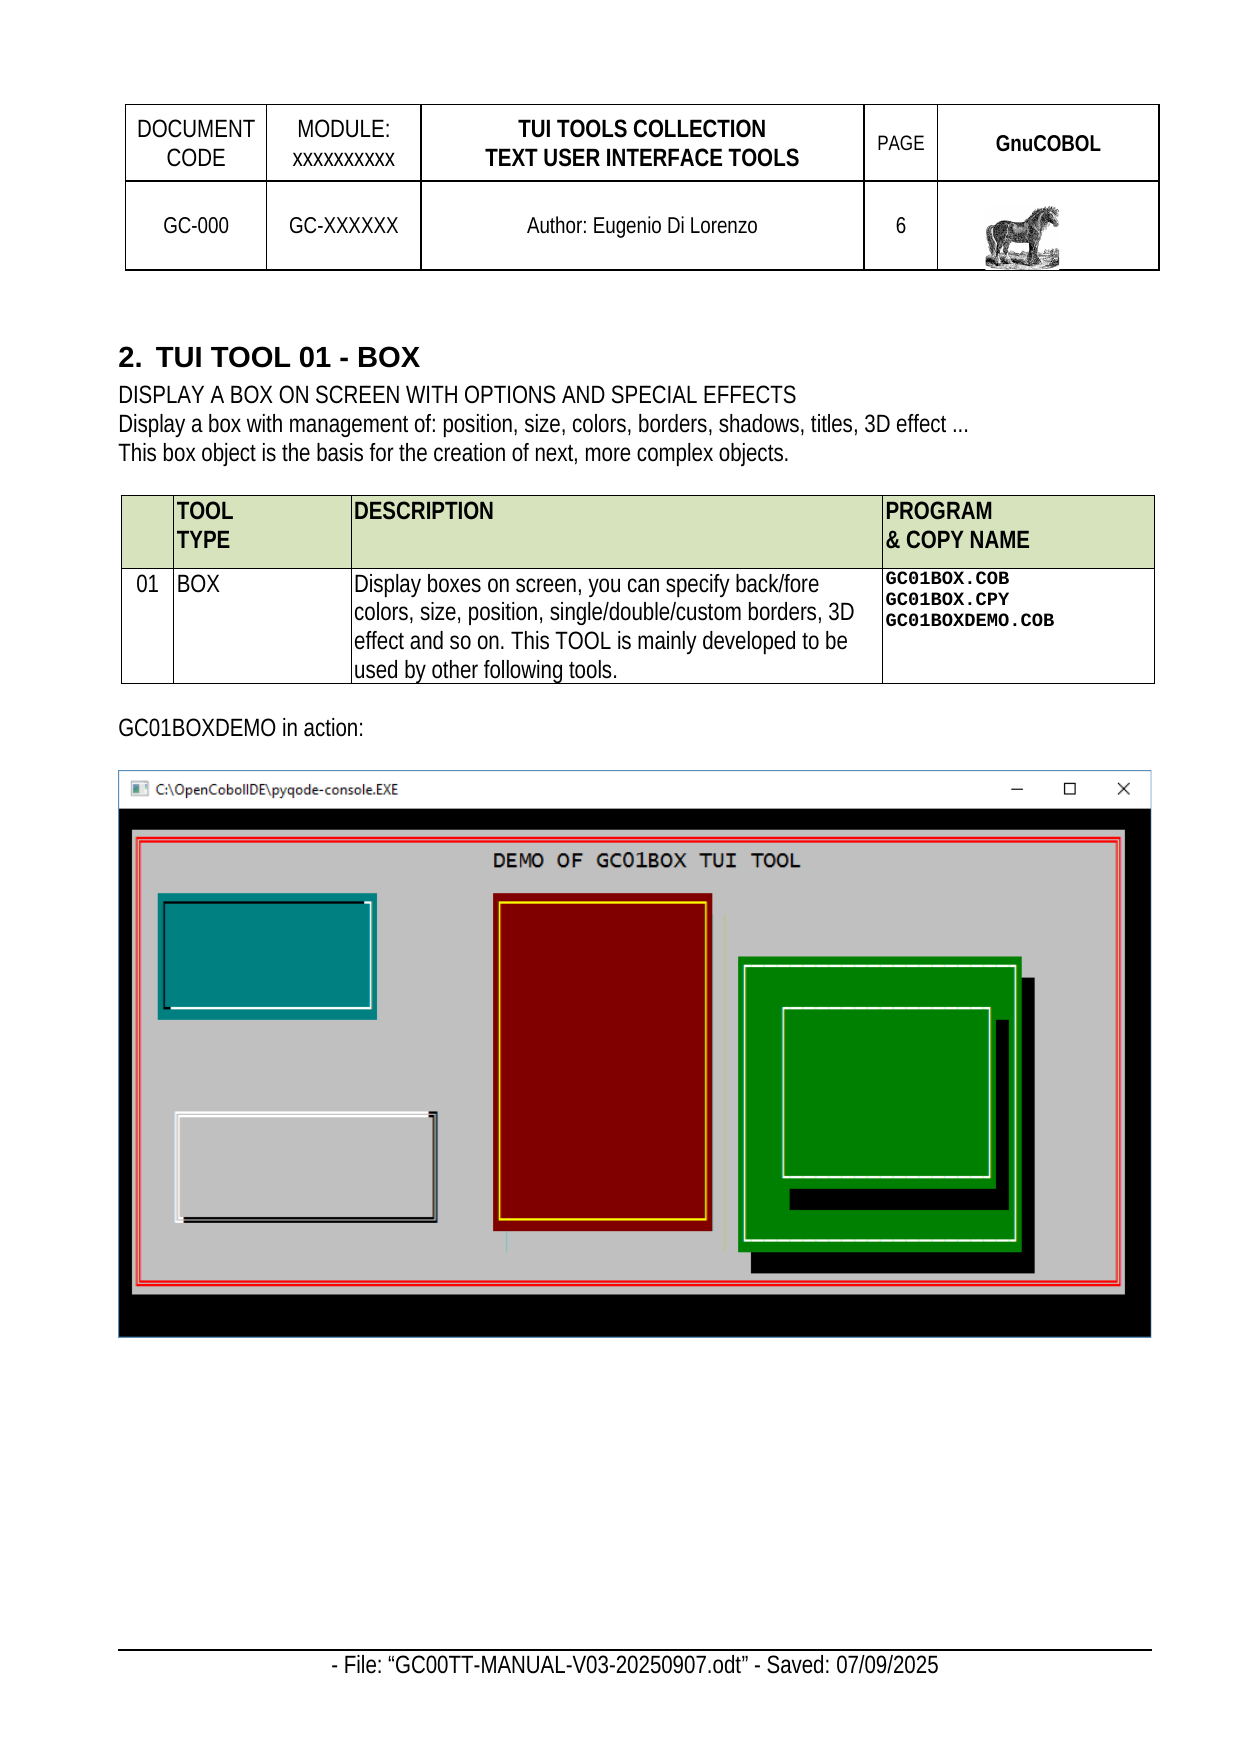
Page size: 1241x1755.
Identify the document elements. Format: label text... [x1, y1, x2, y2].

text GC01BOXDEMO in action: [118, 713, 1152, 742]
table_header PROGRAM & COPY NAME [883, 496, 1154, 568]
text DISPLAY A BOX ON SCREEN WITH OPTIONS AND SPECIAL EFFECTS Display a box with management of: position, size, colors, borders, shadows, titles, 3D effect ... This box object is the basis for the creation of next, more complex objects. [118, 380, 1152, 466]
table_cell GC01BOX.COB GC01BOX.CPY GC01BOXDEMO.COB [883, 569, 1154, 683]
table_cell BOX [174, 569, 351, 683]
subtitle TUI TOOL 01 - BOX [118, 341, 1152, 374]
table_cell Display boxes on screen, you can specify back/fore colors, size, position, single/double/custom borders, 3D effect and so on. This TOOL is mainly developed to be used by other following tools. [352, 569, 882, 683]
table_header DESCRIPTION [352, 496, 882, 568]
table_header [122, 496, 173, 568]
table_header TOOL TYPE [174, 496, 351, 568]
table_cell 01 [122, 569, 173, 683]
